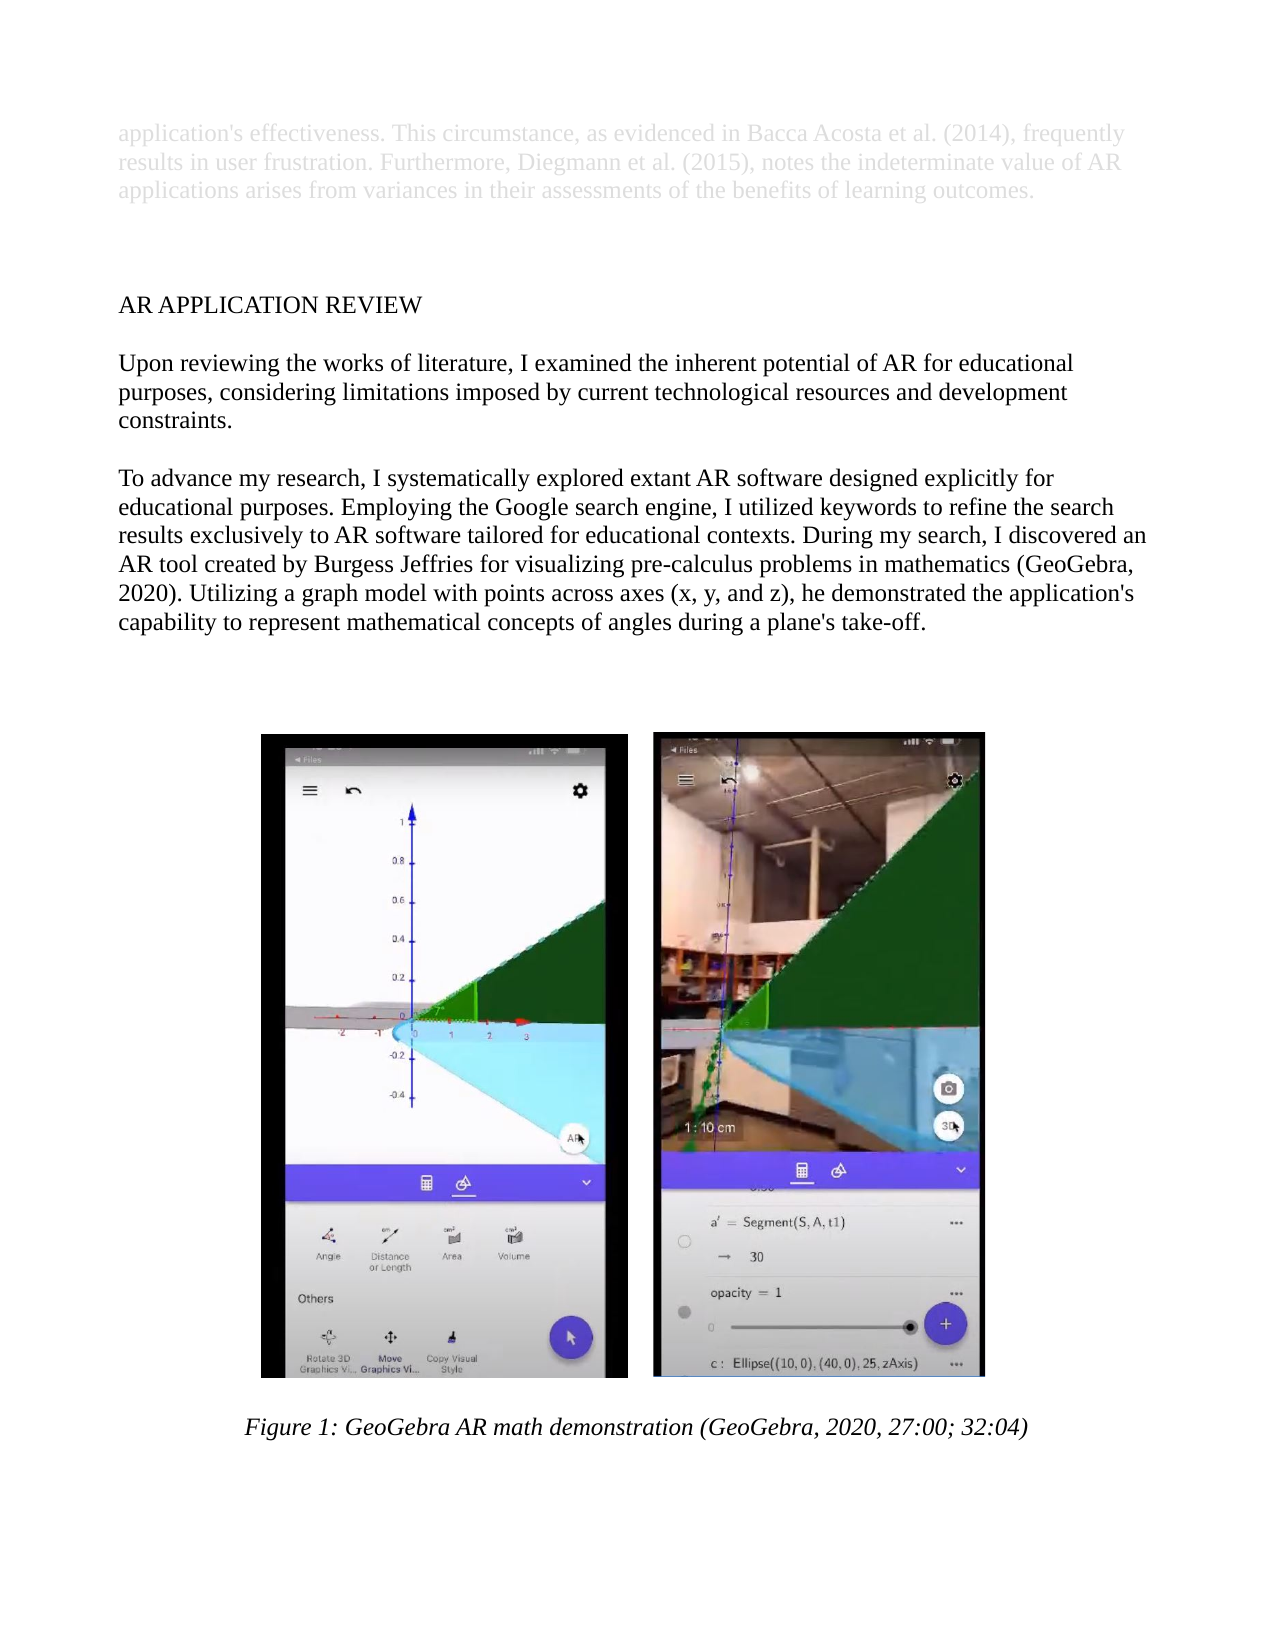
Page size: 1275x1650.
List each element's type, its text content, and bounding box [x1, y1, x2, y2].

text application's effectiveness. This circumstance, as evidenced in Bacca Acosta et al. (2014), frequently results in user frustration. Furthermore, Diegmann et al. (2015), notes the indeterminate value of AR applications arises from variances in their assessments of the benefits of learning outcomes. [118, 118, 1157, 204]
text AR APPLICATION REVIEW [118, 291, 1157, 319]
picture [261, 734, 628, 1378]
text Figure 1: GeoGebra AR math demonstration (GeoGebra, 2020, 27:00; 32:04) [118, 1412, 1157, 1441]
text To advance my research, I systematically explored extant AR software designed explicitly for educational purposes. Employing the Google search engine, I utilized keywords to refine the search results exclusively to AR software tailored for educational contexts. During my search, I discovered an AR tool created by Burgess Jeffries for visualizing pre-calculus problems in mathematics (GeoGebra, 2020). Utilizing a graph model with points across axes (x, y, and z), he demonstrated the application's capability to represent mathematical concepts of angles during a plane's take-off. [118, 463, 1157, 636]
picture [653, 732, 986, 1377]
text Upon reviewing the works of literature, I examined the inherent potential of AR for educational purposes, considering limitations imposed by current technological resources and development constraints. [118, 348, 1157, 434]
